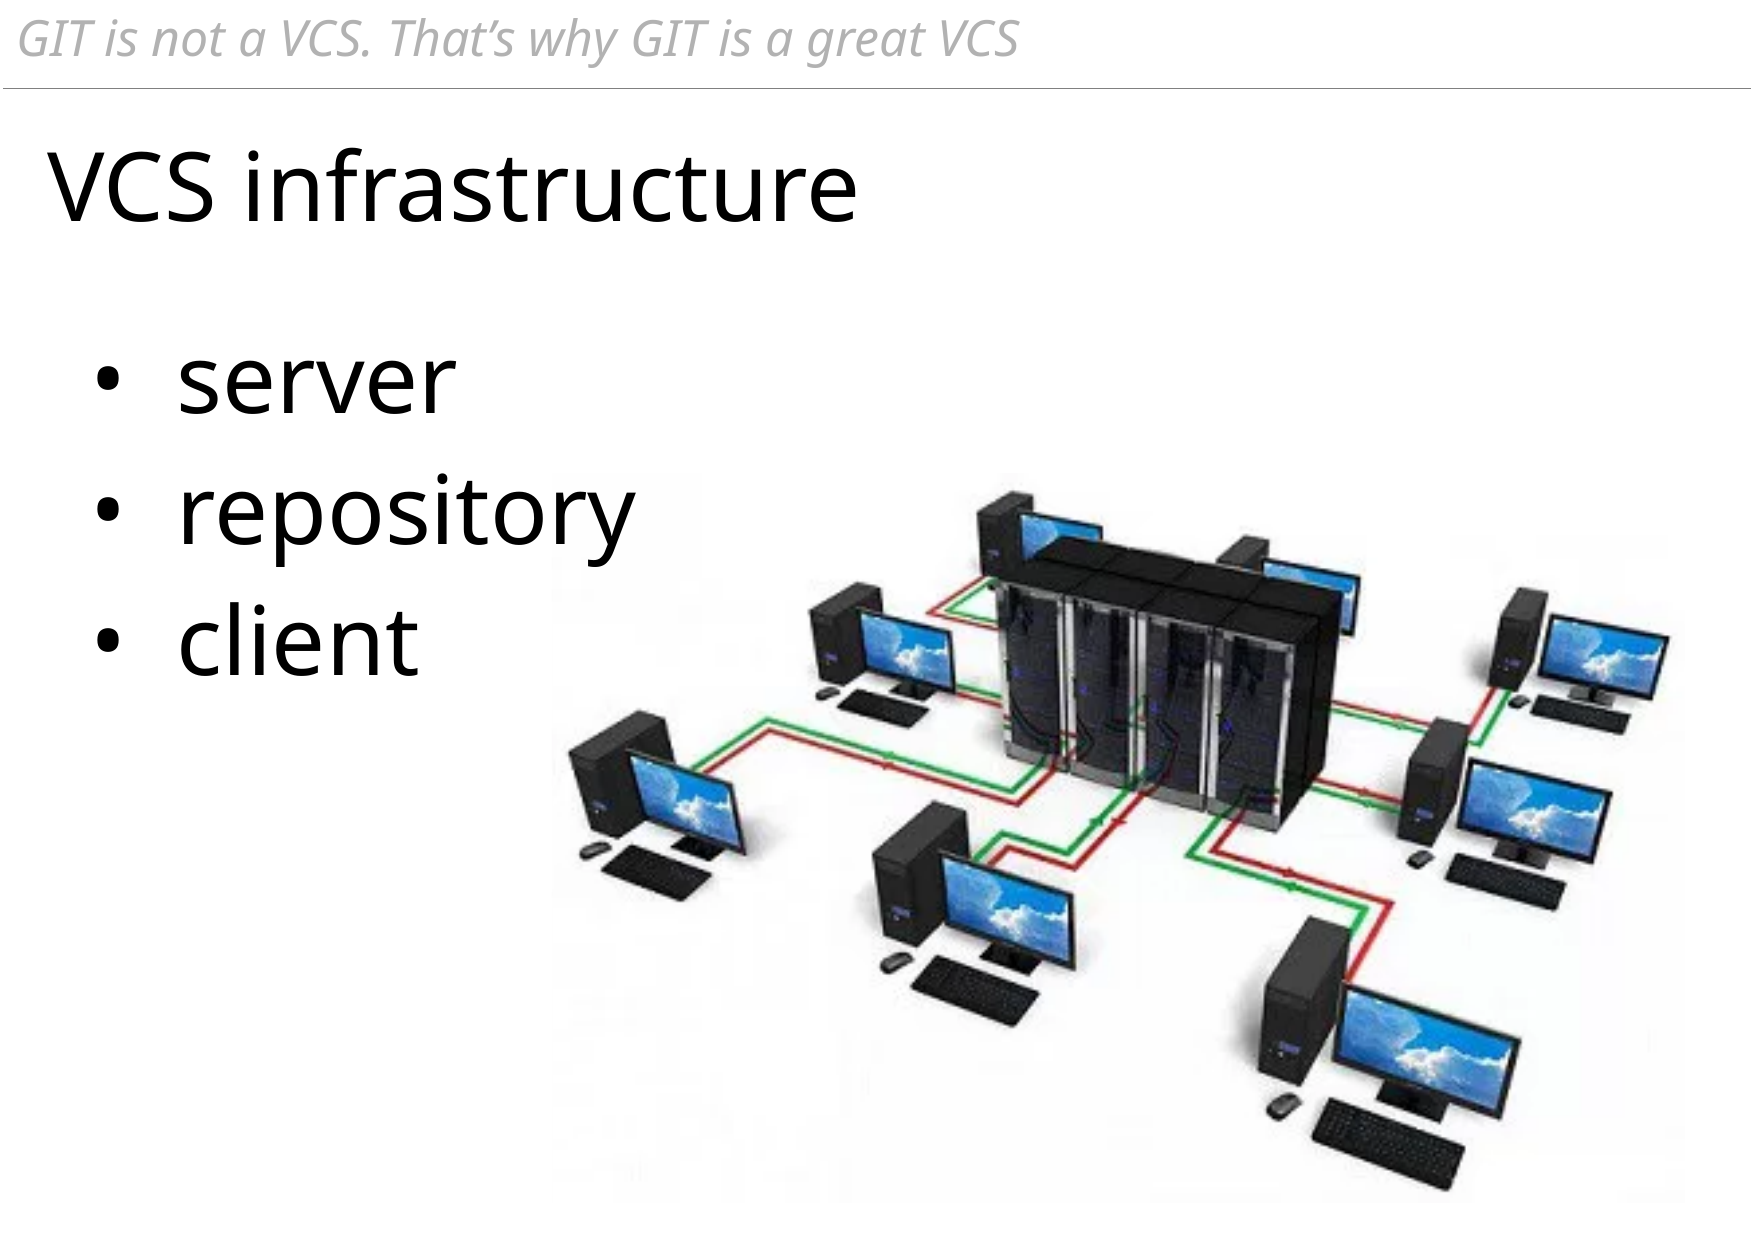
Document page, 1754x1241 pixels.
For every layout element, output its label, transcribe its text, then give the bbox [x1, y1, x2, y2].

text • repository [3, 442, 1751, 572]
text • server [3, 311, 1751, 442]
text VCS infrastructure [3, 118, 1751, 249]
picture [551, 473, 1685, 1203]
text [1685, 572, 1751, 703]
text • client [3, 572, 551, 703]
